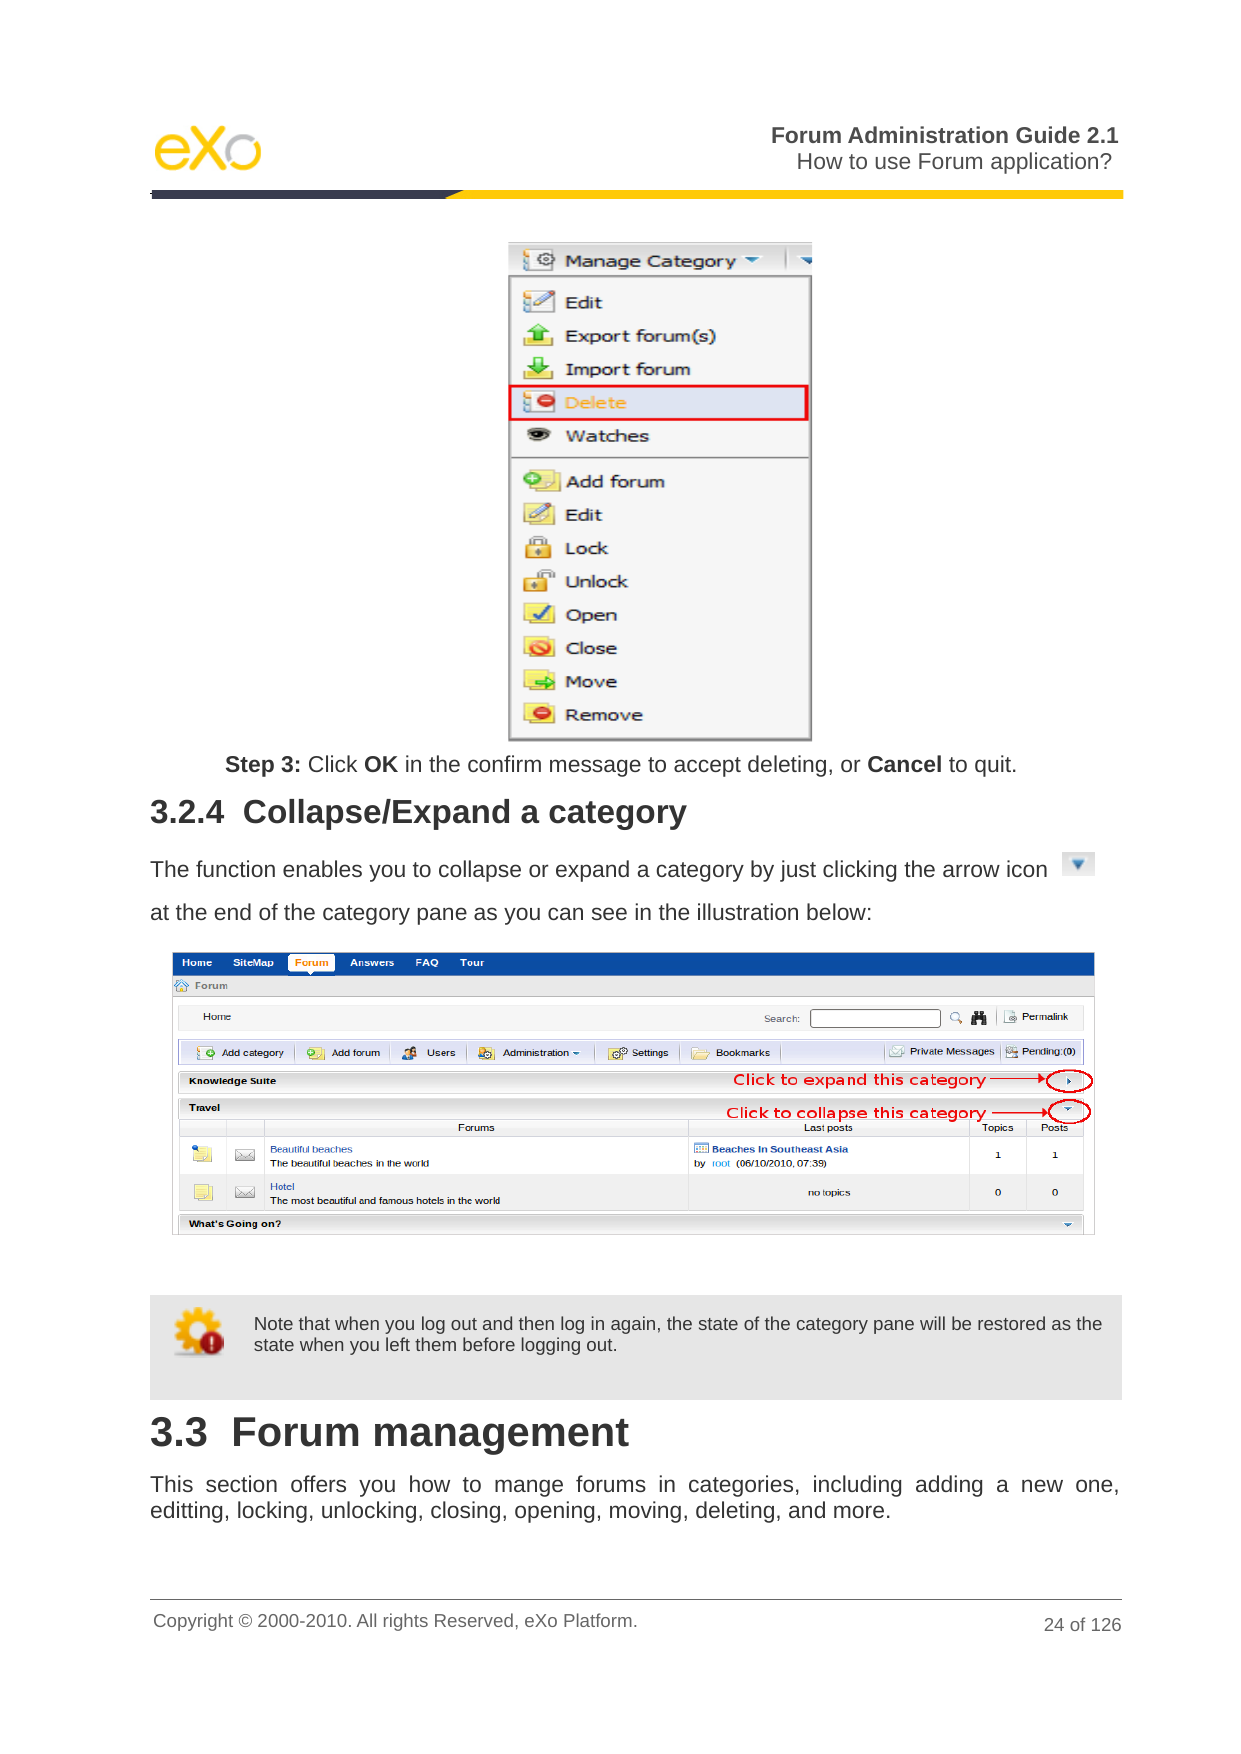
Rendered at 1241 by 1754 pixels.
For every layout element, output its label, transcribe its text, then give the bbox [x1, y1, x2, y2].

table_header Note that when you log out and then log in again, the state of the category pane will be restored as the state when you left them before logging out. [248, 1295, 1122, 1400]
text The function enables you to collapse or expand a category by just clicking the arrow icon [150, 845, 1122, 883]
picture [151, 190, 1124, 199]
list Step 3: Click OK in the confirm message to accept deleting, or Cancel to quit. [187, 223, 1122, 777]
text at the end of the category pane as you can see in the illustration below: [150, 898, 1122, 925]
subtitle Collapse/Expand a category [150, 792, 1122, 830]
picture [172, 952, 1095, 1235]
picture [508, 242, 813, 743]
picture [155, 125, 262, 171]
picture [173, 1307, 224, 1358]
subtitle Forum management [150, 1408, 1122, 1456]
table_header [150, 1295, 248, 1400]
picture [1062, 852, 1095, 876]
text This section offers you how to mange forums in categories, including adding a new one, editting, locking, unlocking, closing, opening, moving, deleting, and more. [150, 1471, 1122, 1523]
